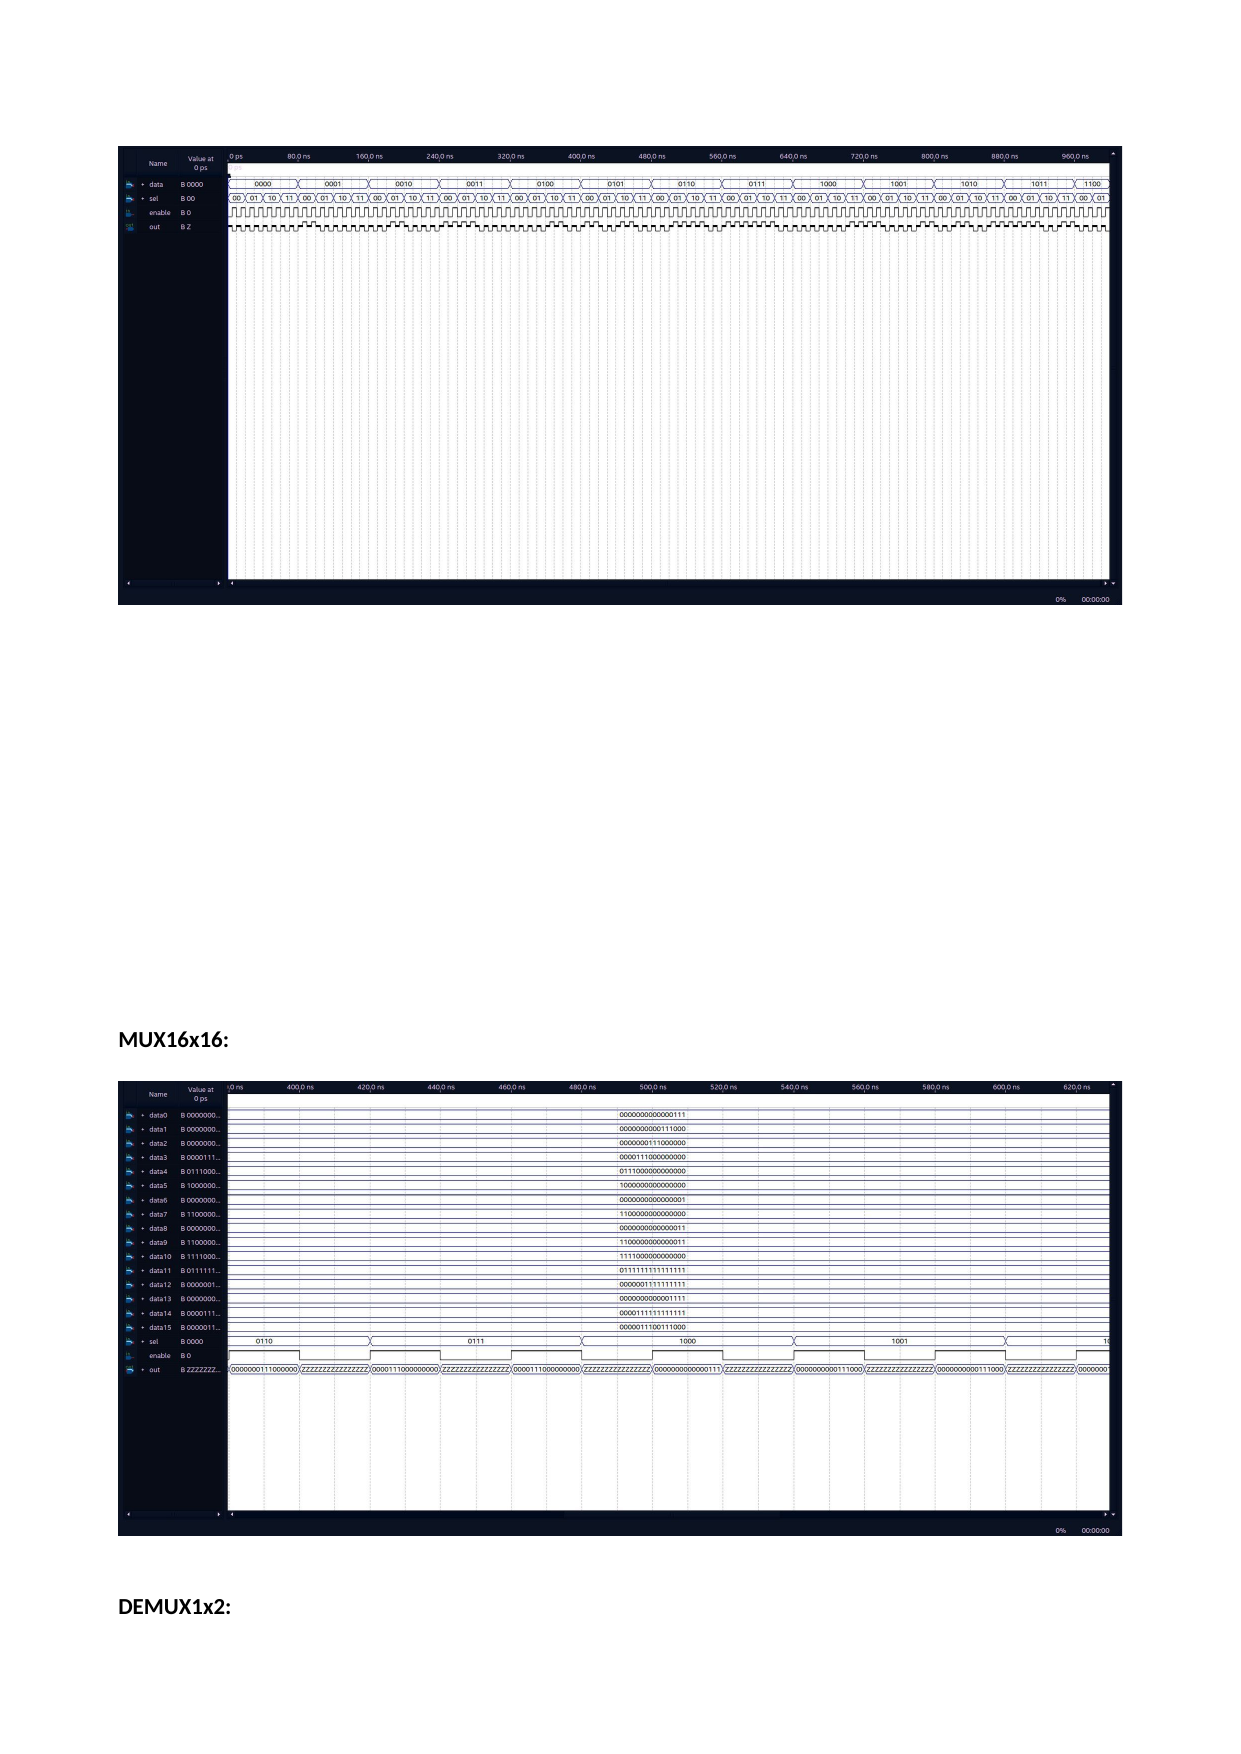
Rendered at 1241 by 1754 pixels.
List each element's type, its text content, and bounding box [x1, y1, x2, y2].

picture [118, 1081, 1123, 1536]
text MUX16x16: [118, 1025, 1122, 1053]
text DEMUX1x2: [118, 1592, 1122, 1620]
picture [118, 146, 1123, 605]
